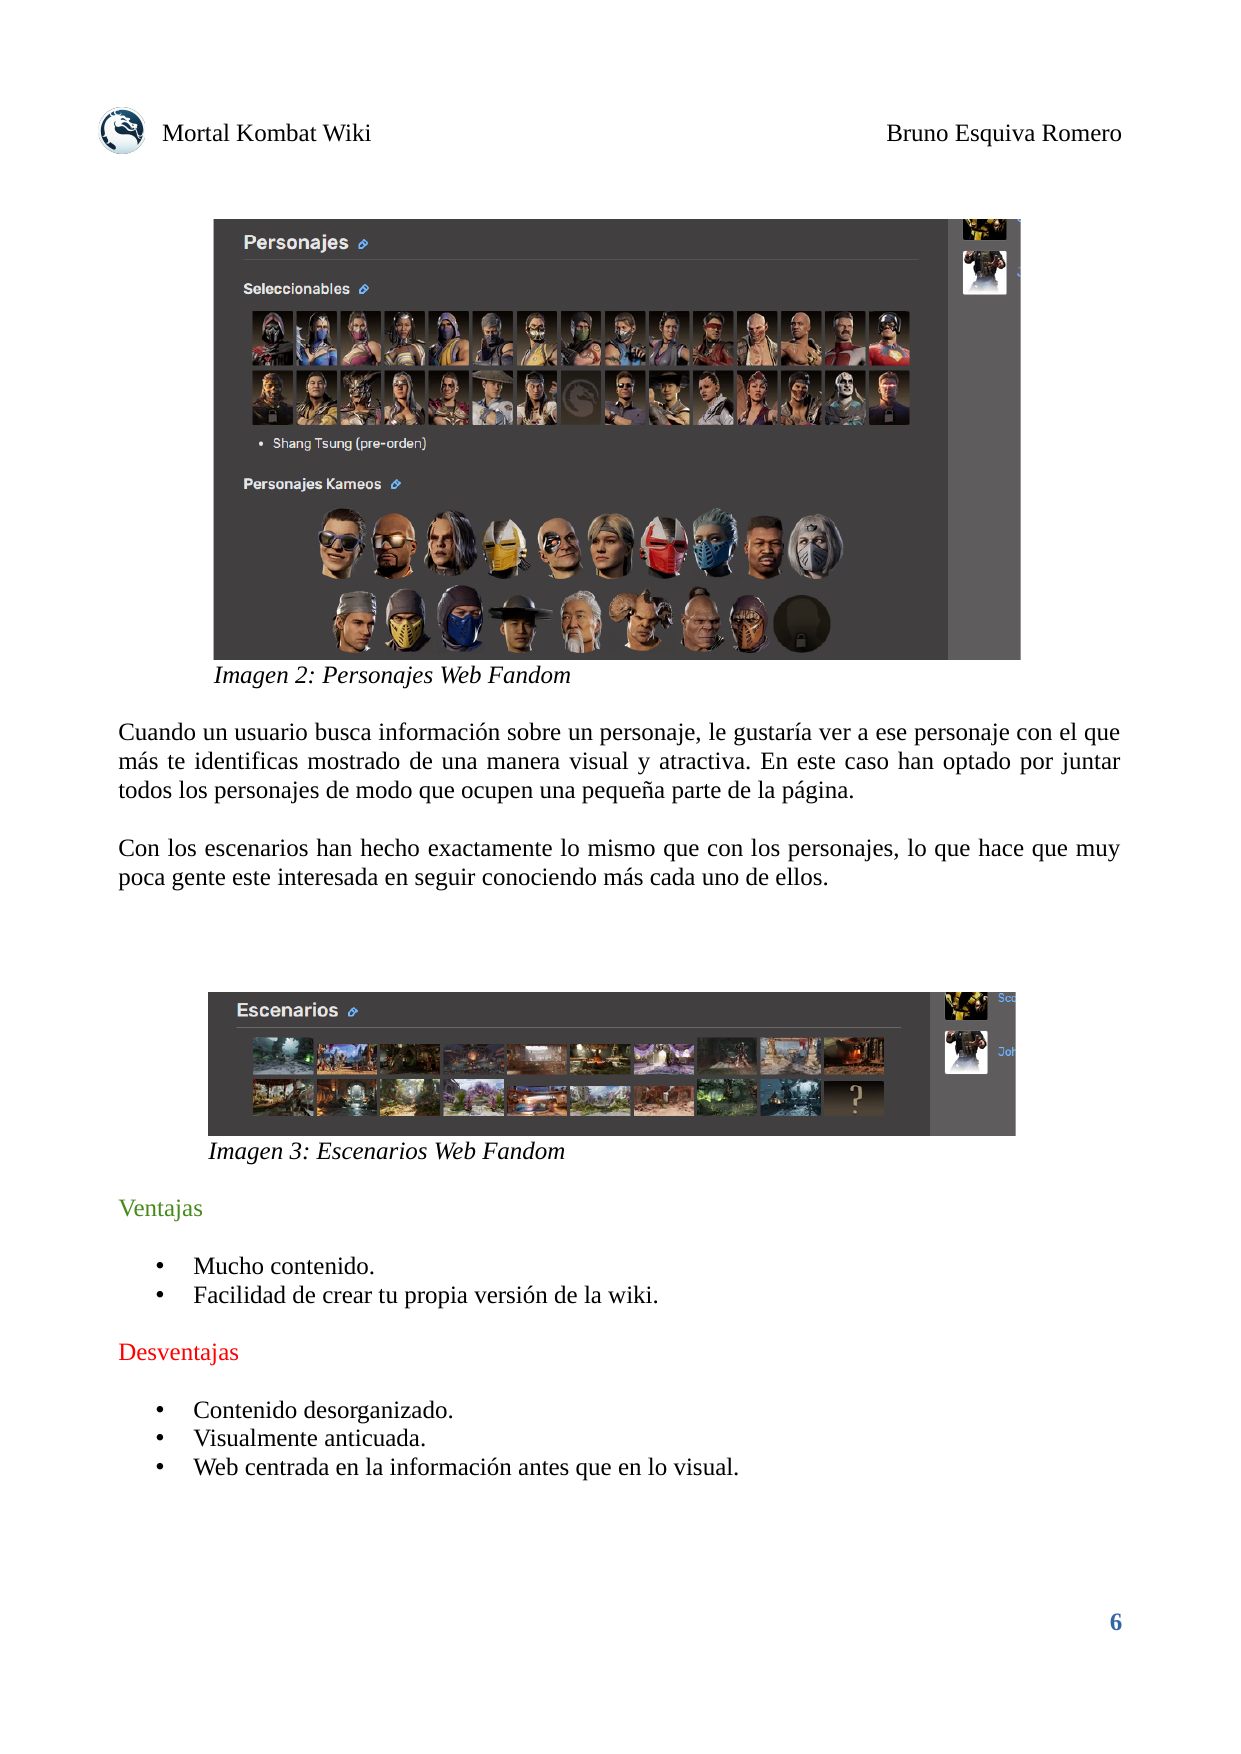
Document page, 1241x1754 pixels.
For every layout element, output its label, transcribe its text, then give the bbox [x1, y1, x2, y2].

picture [98, 107, 145, 154]
text Imagen 3: Escenarios Web Fandom [208, 1136, 1016, 1165]
list Web centrada en la información antes que en lo visual. [156, 1452, 1122, 1481]
text Imagen 2: Personajes Web Fandom [214, 660, 1021, 688]
text Cuando un usuario busca información sobre un personaje, le gustaría ver a ese personaje con el que más te identificas mostrado de una manera visual y atractiva. En este caso han optado por juntar todos los personajes de modo que ocupen una pequeña parte de la página. [118, 717, 1122, 803]
text Desventajas [118, 1337, 1122, 1366]
text Ventajas [118, 1193, 1122, 1222]
list Facilidad de crear tu propia versión de la wiki. [156, 1280, 1122, 1308]
list Visualmente anticuada. [156, 1423, 1122, 1452]
text Con los escenarios han hecho exactamente lo mismo que con los personajes, lo que hace que muy poca gente este interesada en seguir conociendo más cada uno de ellos. [118, 833, 1122, 890]
picture [208, 992, 1016, 1136]
list Mucho contenido. [156, 1251, 1122, 1280]
list Contenido desorganizado. [156, 1395, 1122, 1423]
picture [213, 219, 1021, 660]
